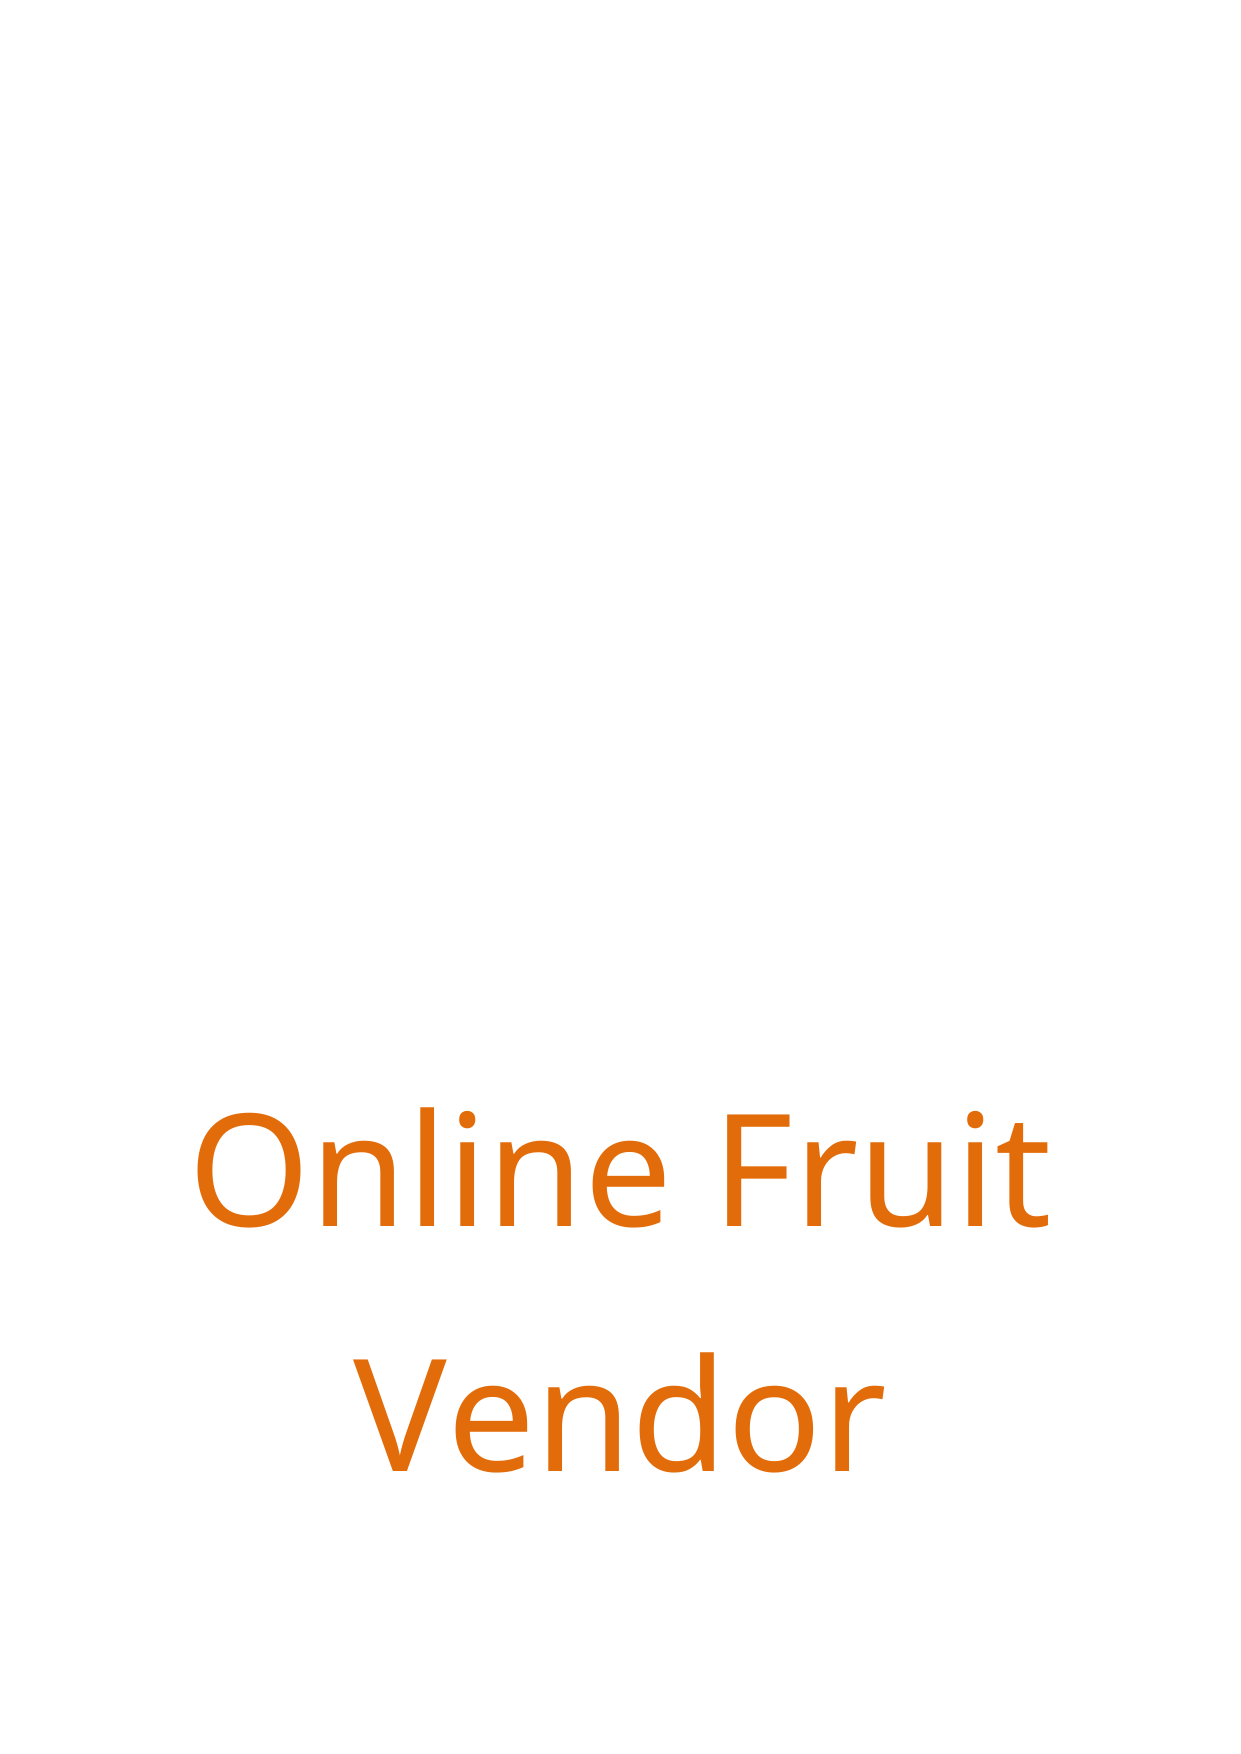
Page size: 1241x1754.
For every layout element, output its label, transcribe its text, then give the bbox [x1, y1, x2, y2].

text Gurpreet Kaur [118, 244, 1122, 336]
text Online Fruit Vendor [118, 1059, 1122, 1517]
text Final Project [118, 118, 1122, 210]
